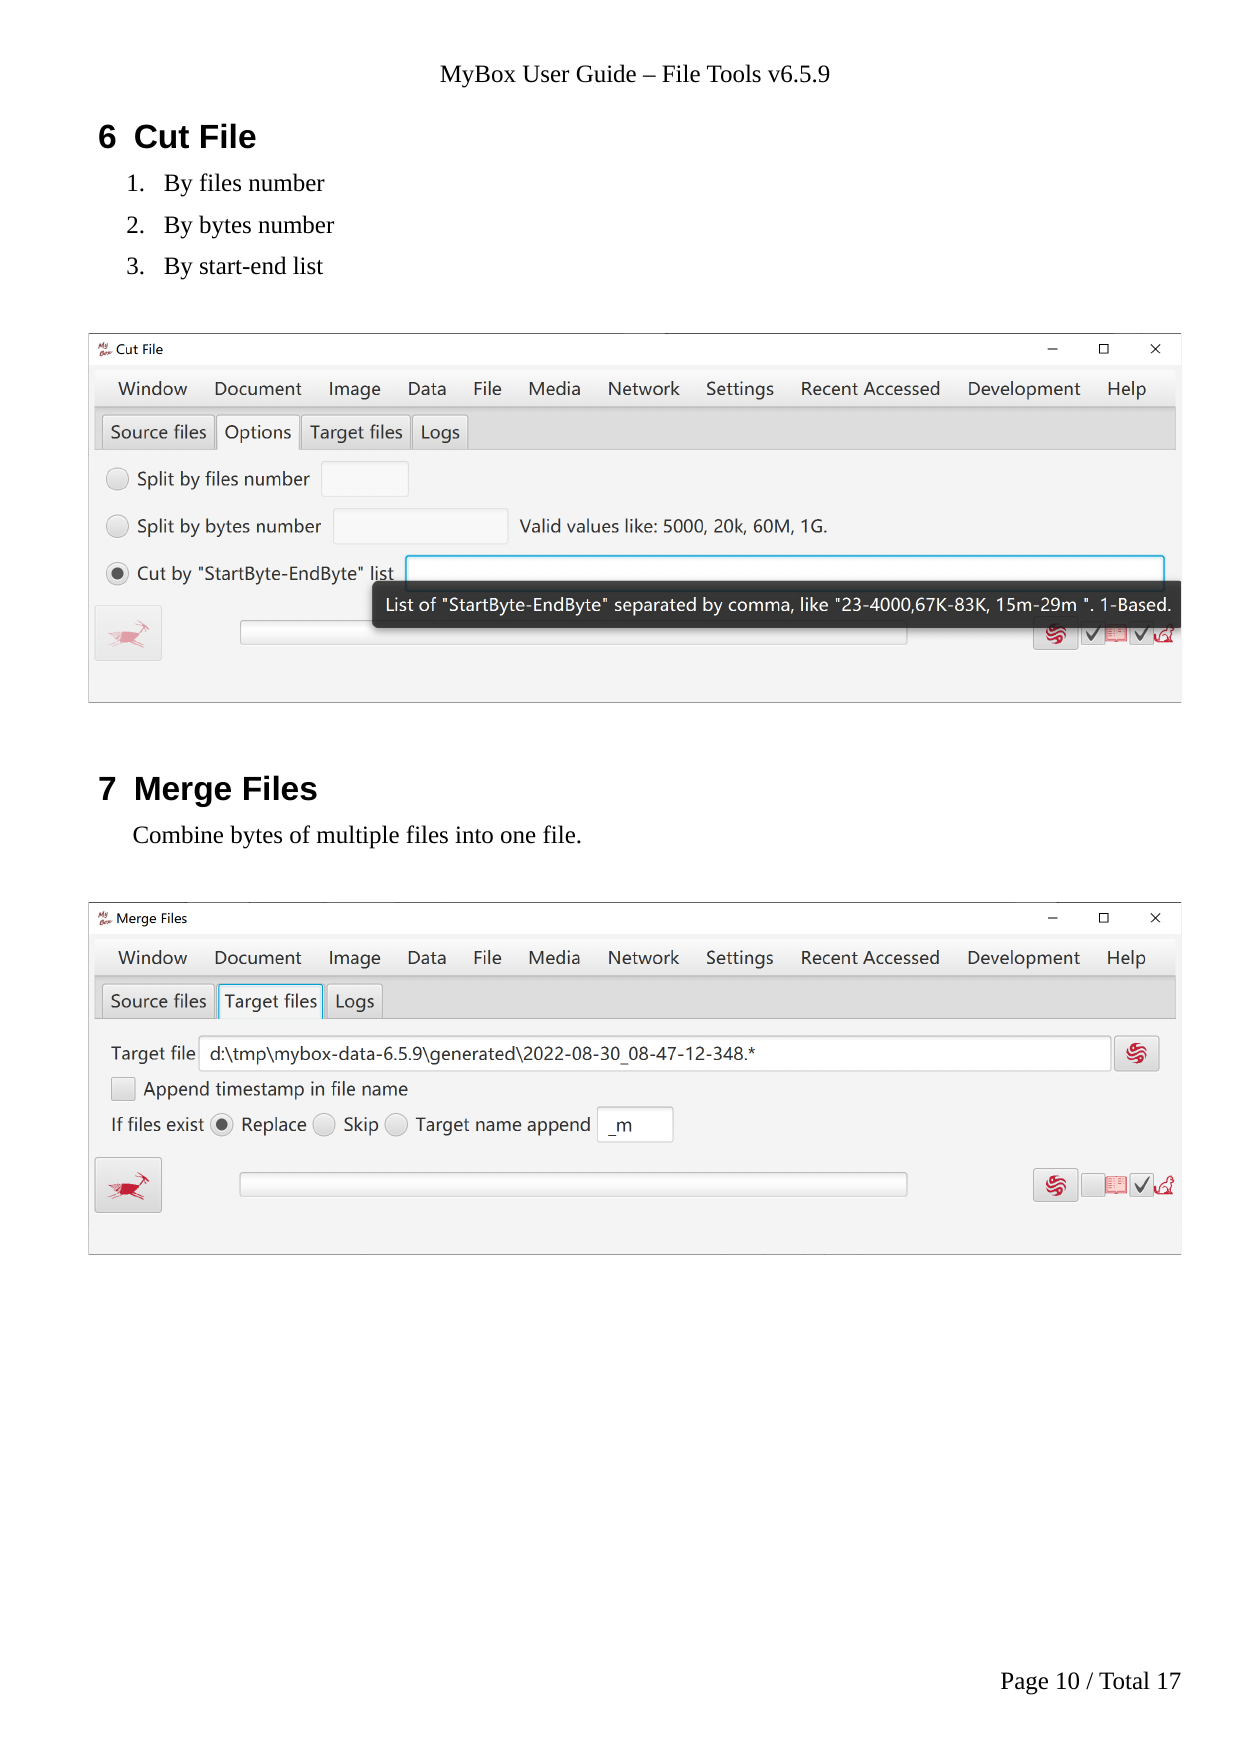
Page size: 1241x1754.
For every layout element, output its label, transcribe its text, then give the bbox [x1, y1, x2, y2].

text Combine bytes of multiple files into one file. [88, 820, 1181, 849]
list By bytes number [126, 210, 1181, 238]
picture [88, 902, 1182, 1255]
subtitle Cut File [88, 117, 1181, 156]
picture [88, 333, 1182, 703]
subtitle Merge Files [88, 769, 1181, 808]
list By start-end list [126, 251, 1181, 280]
list By files number [126, 168, 1181, 197]
